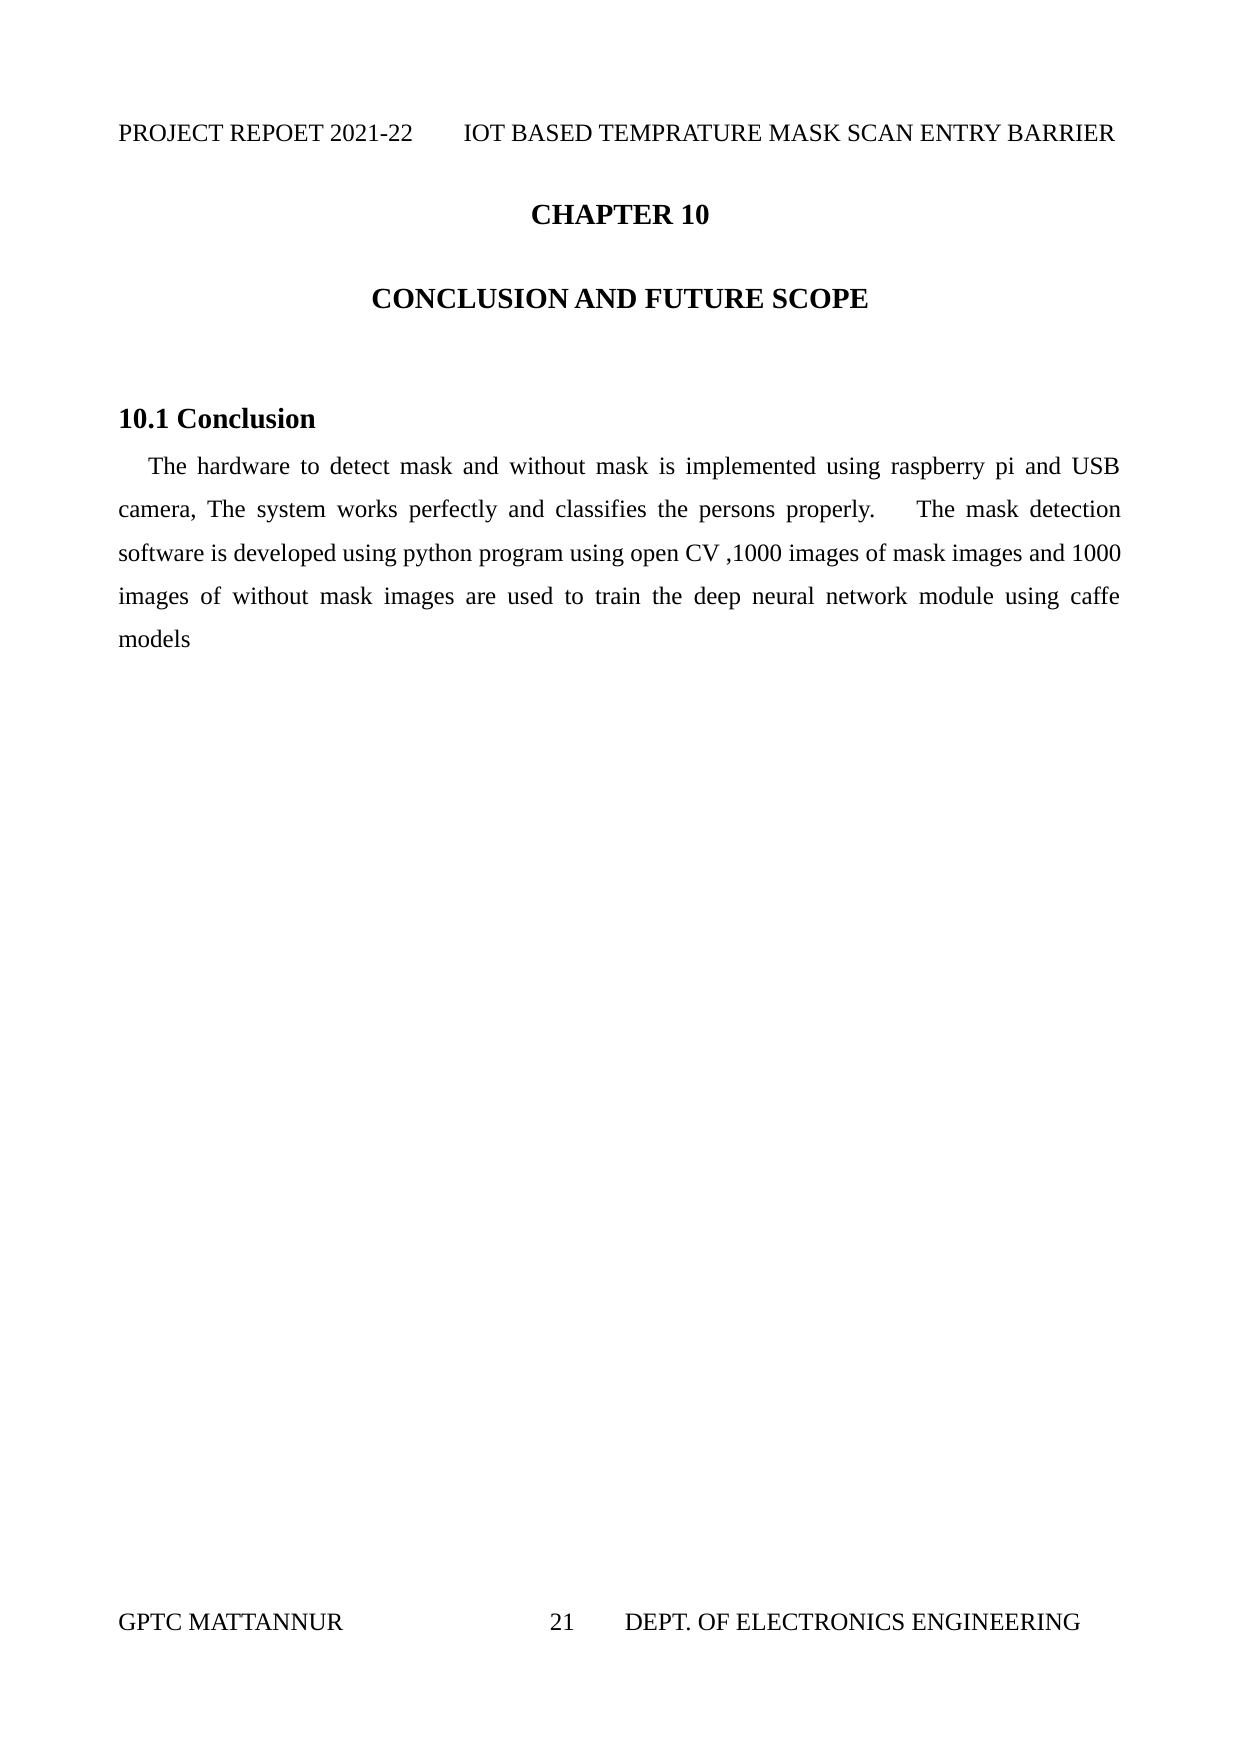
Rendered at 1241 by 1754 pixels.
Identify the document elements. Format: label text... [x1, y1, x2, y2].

text 10.1 Conclusion [118, 401, 1122, 435]
subtitle CONCLUSION AND FUTURE SCOPE [118, 281, 1122, 314]
subtitle CHAPTER 10 [118, 197, 1122, 231]
text  The hardware to detect mask and without mask is implemented using raspberry pi and USB camera, The system works perfectly and classifies the persons properly.  The mask detection software is developed using python program using open CV ,1000 images of mask images and 1000 images of without mask images are used to train the deep neural network module using caffe models [118, 451, 1122, 653]
